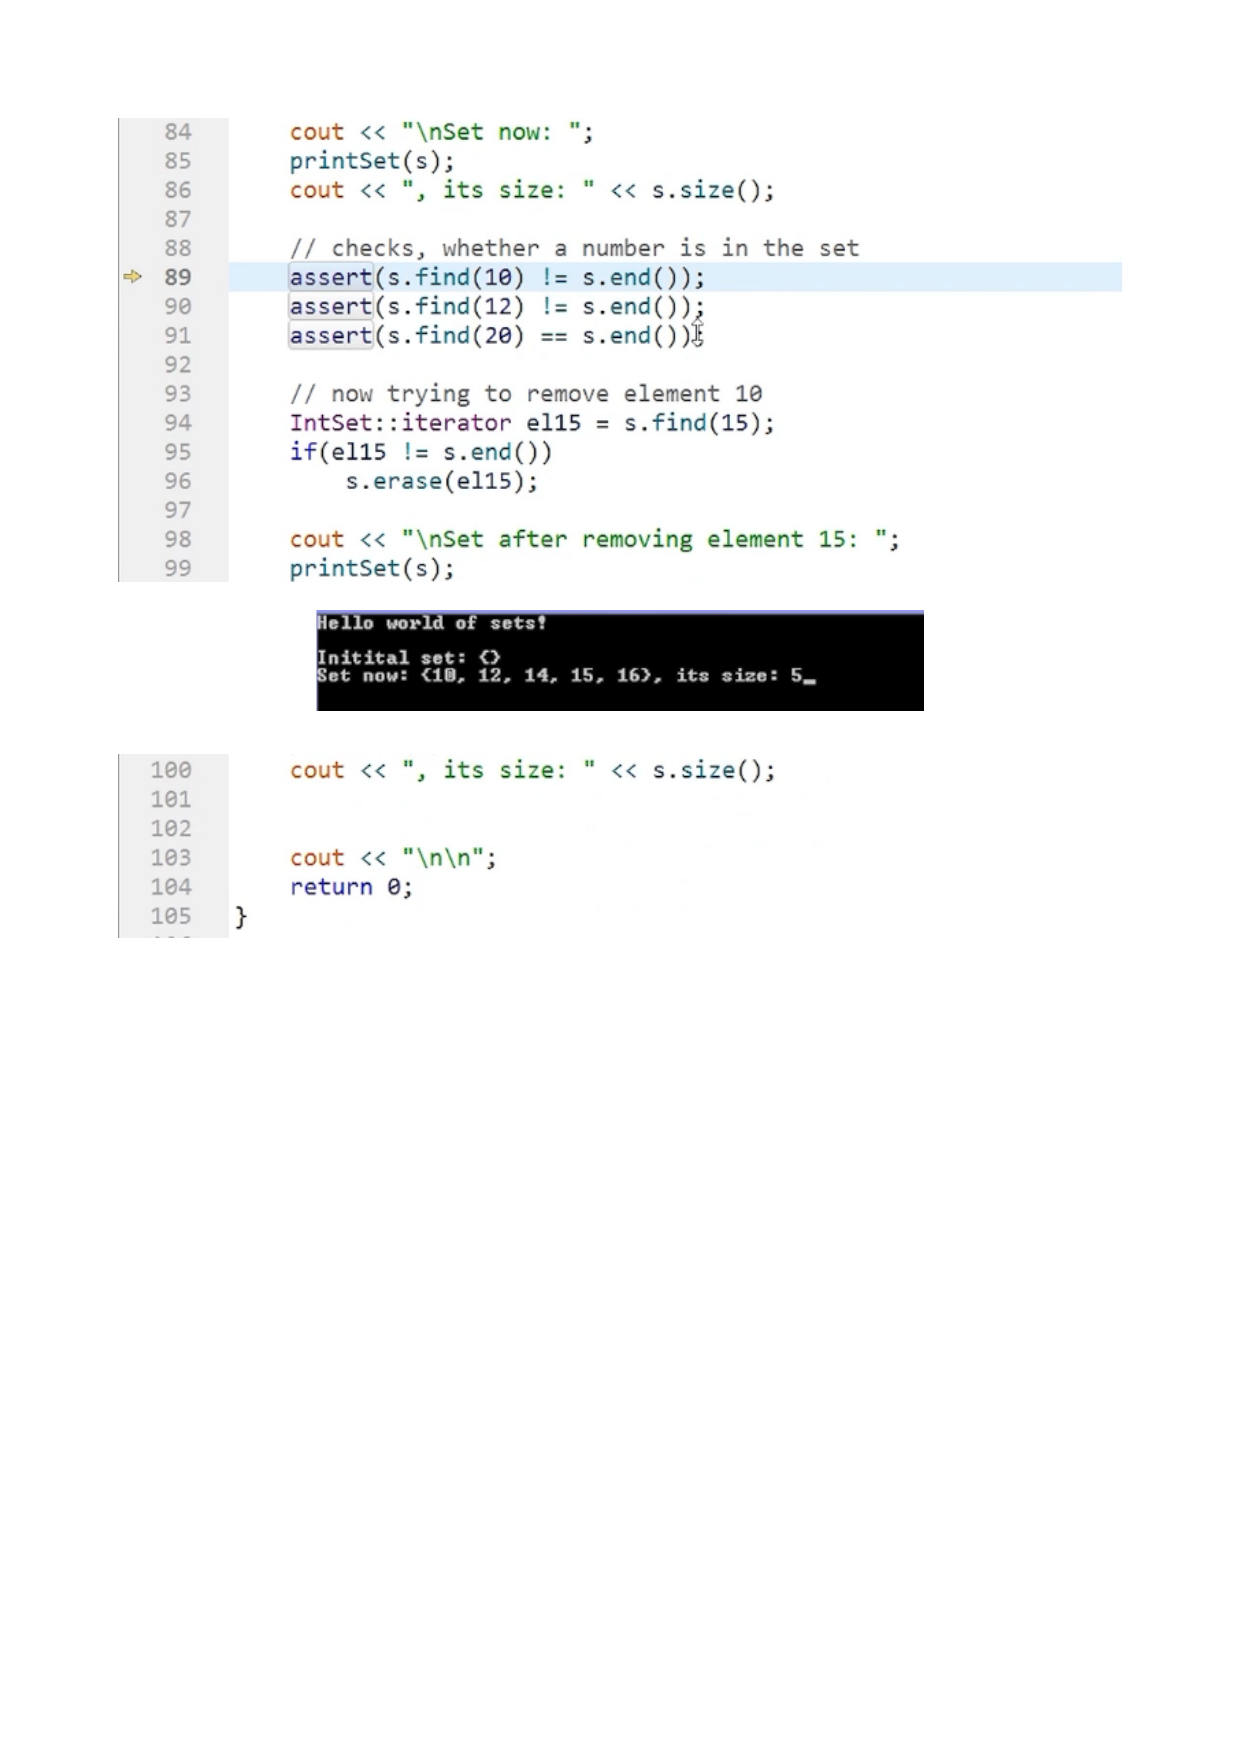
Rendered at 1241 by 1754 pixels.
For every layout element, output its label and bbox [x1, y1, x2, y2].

picture [316, 610, 924, 711]
picture [118, 118, 1123, 582]
picture [118, 754, 1123, 938]
